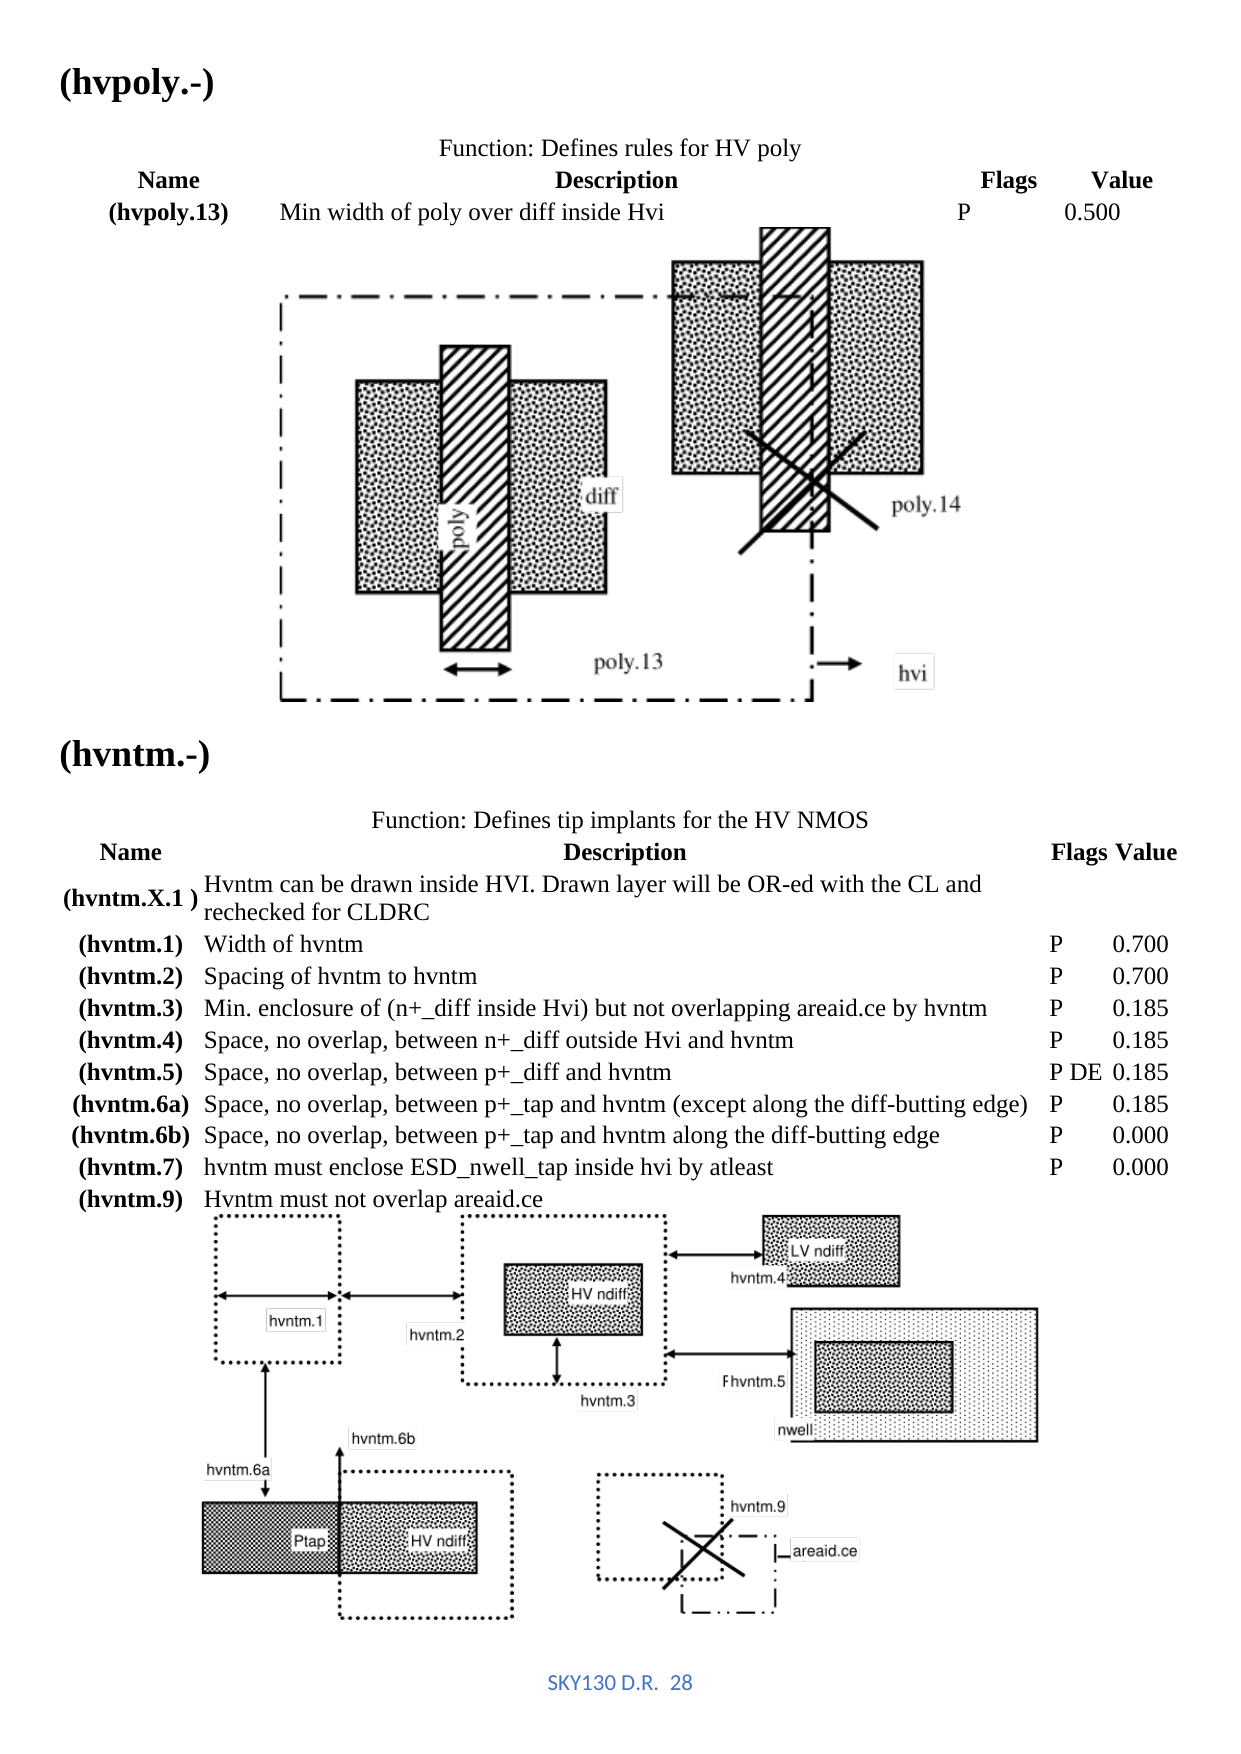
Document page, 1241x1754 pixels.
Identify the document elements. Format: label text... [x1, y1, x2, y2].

table_cell hvntm must enclose ESD_nwell_tap inside hvi by atleast [202, 1151, 1048, 1183]
table_cell P DE [1048, 1055, 1111, 1087]
table_cell 0.000 [1111, 1151, 1181, 1183]
table_cell (hvntm.4) [59, 1024, 202, 1055]
table_cell 0.000 [1111, 1119, 1181, 1151]
table_cell Value [1111, 835, 1181, 867]
table_cell Space, no overlap, between p+_tap and hvntm along the diff-butting edge [202, 1119, 1048, 1151]
table_cell P [1048, 1087, 1111, 1119]
table_cell (hvntm.7) [59, 1151, 202, 1183]
table_cell [1048, 867, 1111, 928]
table_cell Hvntm can be drawn inside HVI. Drawn layer will be OR-ed with the CL and rechecked for CLDRC [202, 867, 1048, 928]
table_cell [1048, 1183, 1111, 1215]
table_cell [1111, 1183, 1181, 1215]
table_cell Description [278, 163, 955, 195]
table_cell 0.700 [1111, 928, 1181, 960]
table_cell 0.185 [1111, 1055, 1181, 1087]
table_cell P [955, 195, 1063, 227]
table_cell P [1048, 992, 1111, 1023]
picture [279, 227, 961, 702]
table_header Function: Defines rules for HV poly [59, 131, 1181, 163]
table_cell P [1048, 1024, 1111, 1055]
table_cell (hvntm.6b) [59, 1119, 202, 1151]
table_cell 0.185 [1111, 1024, 1181, 1055]
subtitle (hvpoly.-) [59, 59, 1181, 102]
table_cell 0.185 [1111, 1087, 1181, 1119]
picture [201, 1214, 1039, 1620]
table_cell Min width of poly over diff inside Hvi [278, 195, 955, 227]
table_cell Min. enclosure of (n+_diff inside Hvi) but not overlapping areaid.ce by hvntm [202, 992, 1048, 1023]
subtitle (hvntm.-) [59, 731, 1181, 774]
table_cell (hvntm.6a) [59, 1087, 202, 1119]
table_cell Value [1063, 163, 1181, 195]
table_cell Spacing of hvntm to hvntm [202, 960, 1048, 992]
table_cell Description [202, 835, 1048, 867]
table_cell (hvntm.3) [59, 992, 202, 1023]
table_cell P [1048, 1151, 1111, 1183]
table_cell Space, no overlap, between n+_diff outside Hvi and hvntm [202, 1024, 1048, 1055]
table_cell Hvntm must not overlap areaid.ce [202, 1183, 1048, 1215]
table_cell (hvntm.1) [59, 928, 202, 960]
table_cell (hvntm.5) [59, 1055, 202, 1087]
table_cell 0.185 [1111, 992, 1181, 1023]
table_cell Name [59, 163, 278, 195]
table_cell Flags [1048, 835, 1111, 867]
table_cell Width of hvntm [202, 928, 1048, 960]
table_header Function: Defines tip implants for the HV NMOS [59, 804, 1181, 835]
table_cell (hvpoly.13) [59, 195, 278, 227]
table_cell Space, no overlap, between p+_tap and hvntm (except along the diff-butting edge) [202, 1087, 1048, 1119]
table_cell Name [59, 835, 202, 867]
table_cell (hvntm.9) [59, 1183, 202, 1215]
table_cell P [1048, 1119, 1111, 1151]
table_cell (hvntm.2) [59, 960, 202, 992]
table_cell Flags [955, 163, 1063, 195]
table_cell P [1048, 928, 1111, 960]
table_cell 0.700 [1111, 960, 1181, 992]
table_cell Space, no overlap, between p+_diff and hvntm [202, 1055, 1048, 1087]
table_cell 0.500 [1063, 195, 1181, 227]
table_cell [1111, 867, 1181, 928]
table_cell P [1048, 960, 1111, 992]
table_cell (hvntm.X.1 ) [59, 867, 202, 928]
